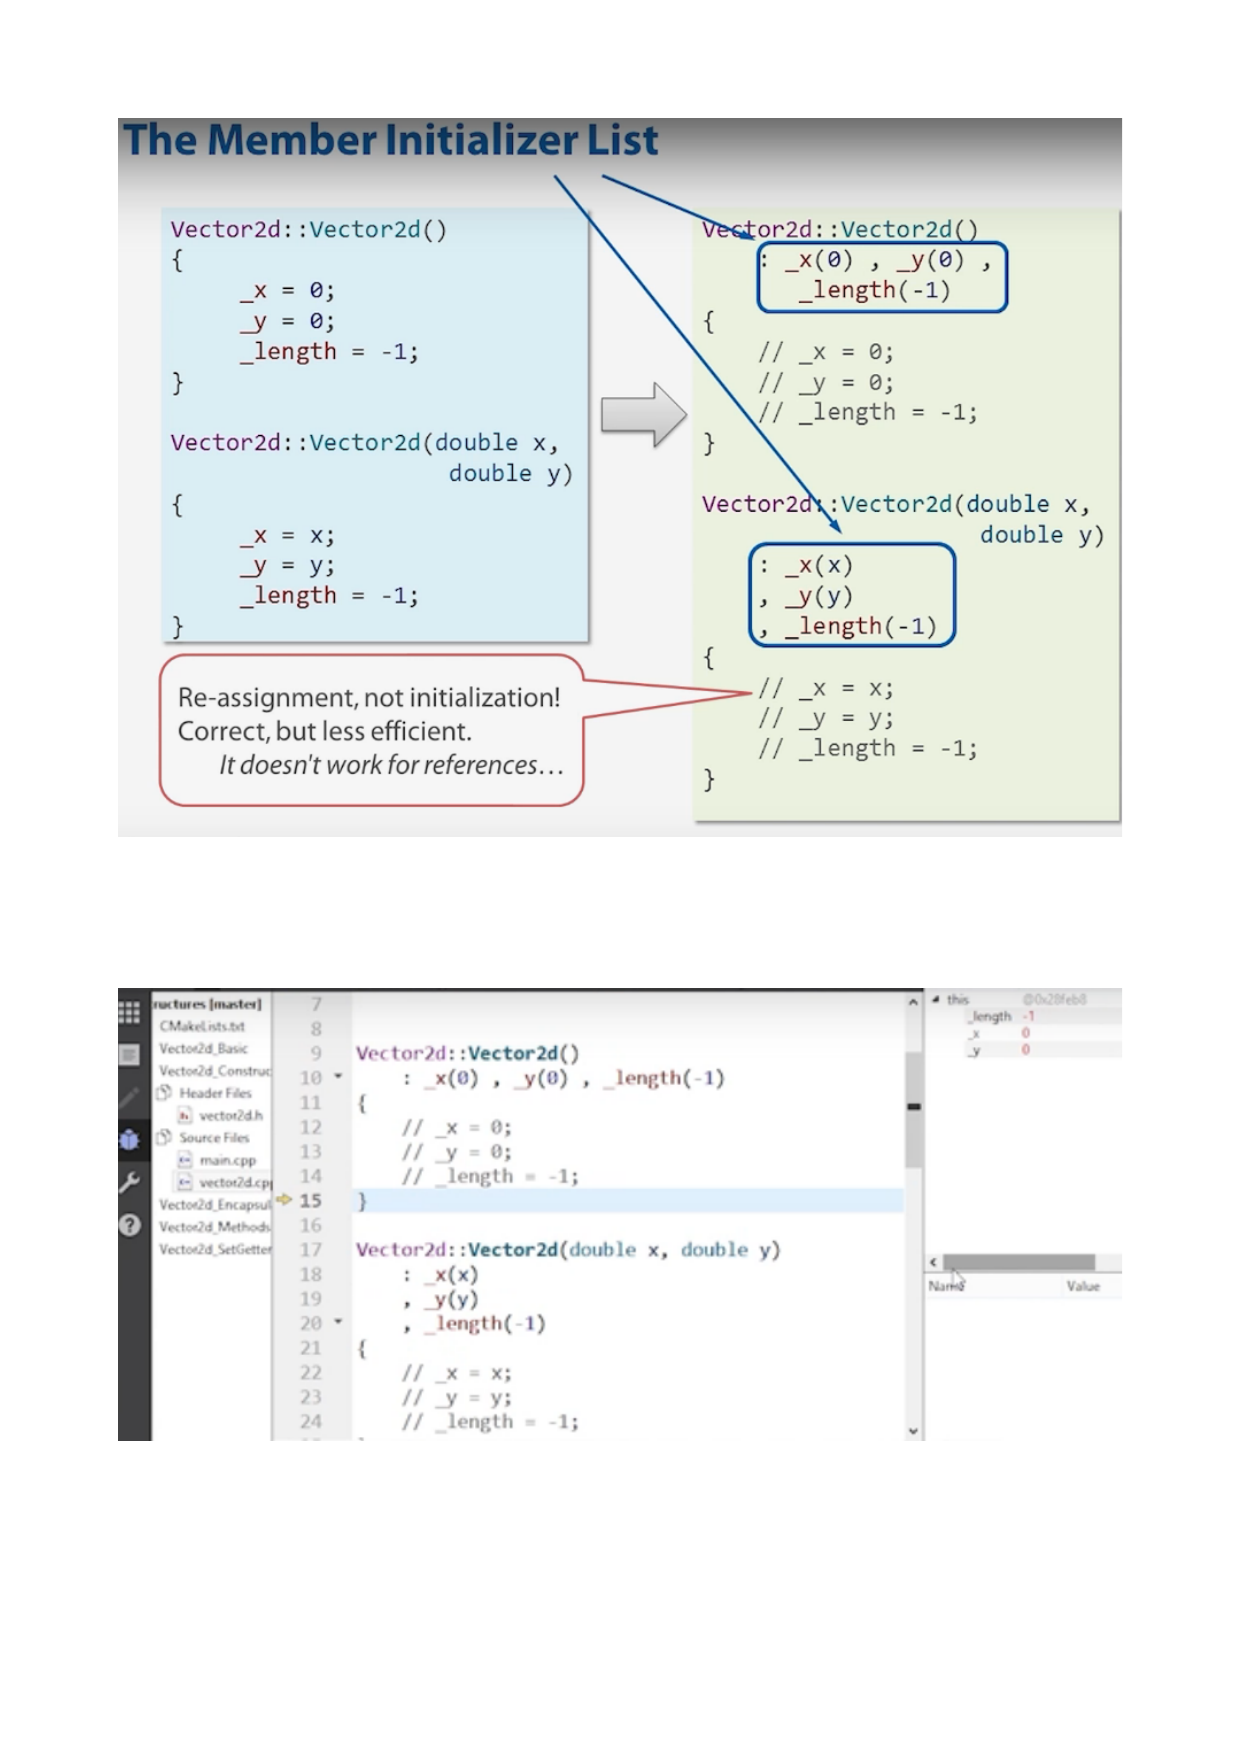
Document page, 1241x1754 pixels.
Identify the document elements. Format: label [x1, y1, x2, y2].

picture [118, 118, 1123, 837]
picture [118, 988, 1123, 1441]
